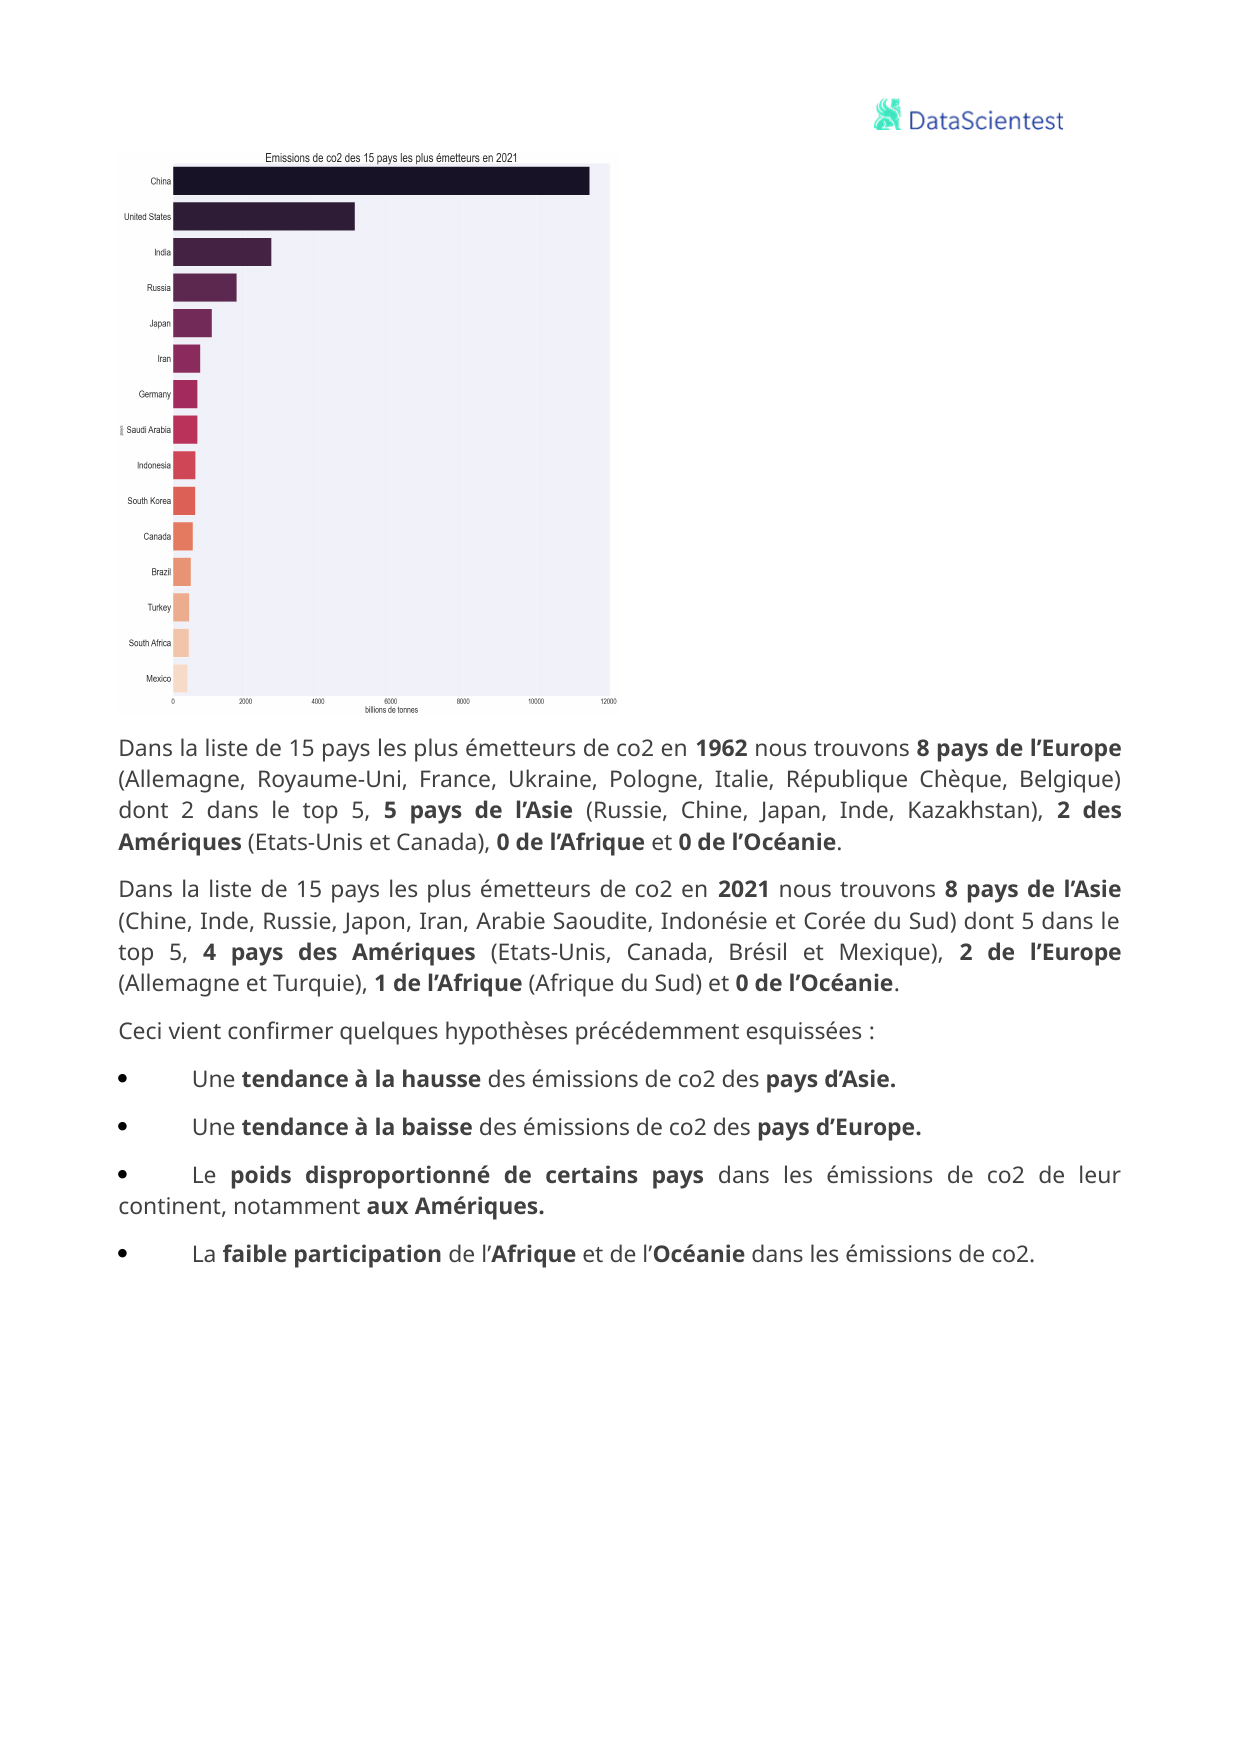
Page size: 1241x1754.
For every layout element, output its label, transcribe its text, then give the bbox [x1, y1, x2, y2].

text Dans la liste de 15 pays les plus émetteurs de co2 en 1962 nous trouvons 8 pays de l’Europe (Allemagne, Royaume-Uni, France, Ukraine, Pologne, Italie, République Chèque, Belgique) dont 2 dans le top 5, 5 pays de l’Asie (Russie, Chine, Japan, Inde, Kazakhstan), 2 des Amériques (Etats-Unis et Canada), 0 de l’Afrique et 0 de l’Océanie. [118, 732, 1122, 857]
text Ceci vient confirmer quelques hypothèses précédemment esquissées : [118, 1015, 1122, 1046]
text Dans la liste de 15 pays les plus émetteurs de co2 en 2021 nous trouvons 8 pays de l’Asie (Chine, Inde, Russie, Japon, Iran, Arabie Saoudite, Indonésie et Corée du Sud) dont 5 dans le top 5, 4 pays des Amériques (Etats-Unis, Canada, Brésil et Mexique), 2 de l’Europe (Allemagne et Turquie), 1 de l’Afrique (Afrique du Sud) et 0 de l’Océanie. [118, 873, 1122, 998]
list Une tendance à la baisse des émissions de co2 des pays d’Europe. [118, 1111, 1122, 1142]
list La faible participation de l’Afrique et de l’Océanie dans les émissions de co2. [118, 1238, 1122, 1269]
list Une tendance à la hausse des émissions de co2 des pays d’Asie. [118, 1063, 1122, 1094]
list Le poids disproportionné de certains pays dans les émissions de co2 de leur continent, notamment aux Amériques. [118, 1159, 1122, 1221]
